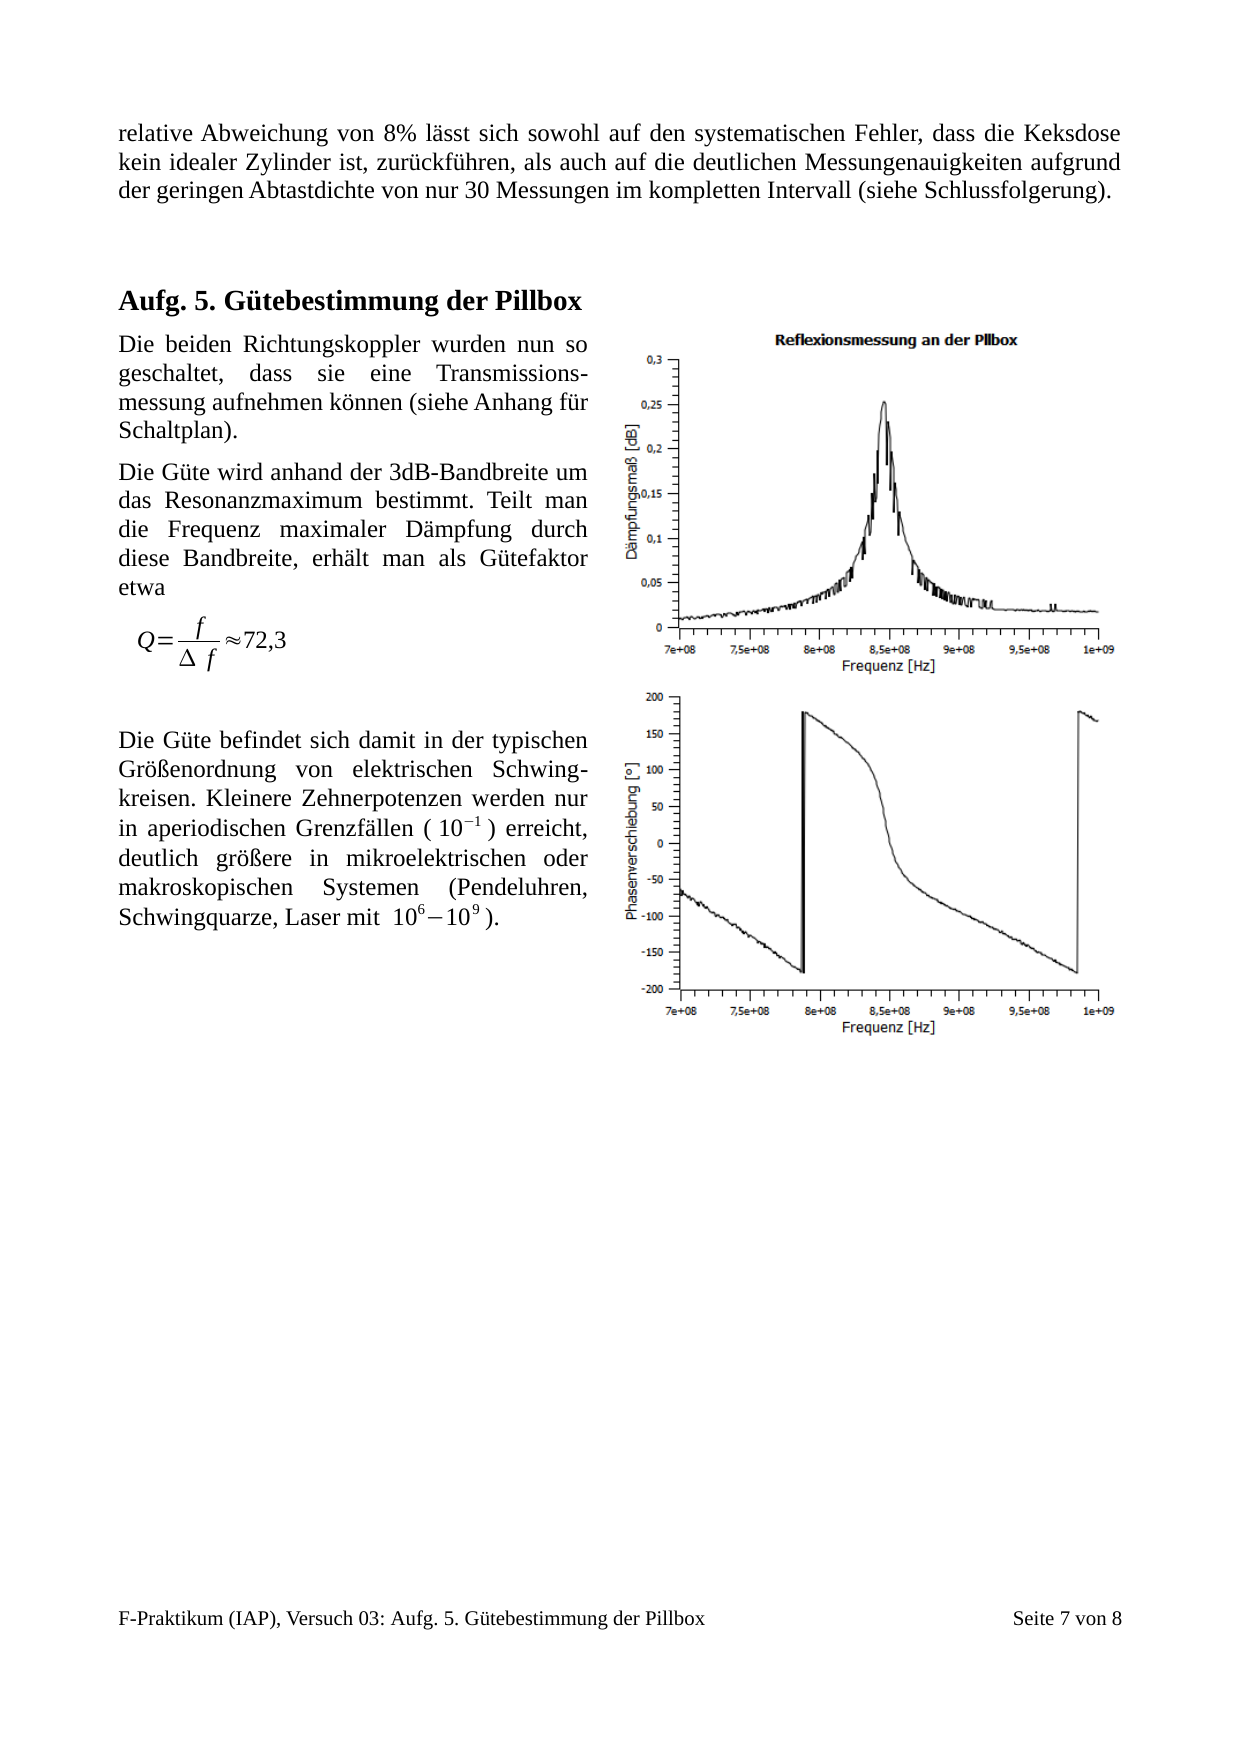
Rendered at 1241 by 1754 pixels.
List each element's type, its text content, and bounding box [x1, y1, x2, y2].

subtitle Aufg. 5. Gütebestimmung der Pillbox [118, 283, 1122, 317]
text relative Abweichung von 8% lässt sich sowohl auf den systematischen Fehler, dass die Keksdose kein idealer Zylinder ist, zurückführen, als auch auf die deutlichen Messungenauigkeiten aufgrund der geringen Abtastdichte von nur 30 Messungen im kompletten Intervall (siehe Schlussfolgerung). [118, 118, 1122, 204]
text Die Güte wird anhand der 3dB-Bandbreite um das Resonanzmaximum bestimmt. Teilt man die Frequenz maximaler Dämpfung durch diese Bandbreite, erhält man als Gütefaktor etwa [118, 457, 617, 600]
picture [617, 322, 1120, 1052]
text Die Güte befindet sich damit in der typischen Größenordnung von elektrischen Schwing­kreisen. Kleinere Zehnerpotenzen werden nur in aperiodischen Grenzfällen () erreicht, deutlich größere in mikroelektrischen oder makroskopischen Systemen (Pendeluhren, Schwingquarze, Laser mit ). [118, 726, 617, 932]
text Die beiden Richtungskoppler wurden nun so geschaltet, dass sie eine Transmissions­messung aufnehmen können (siehe Anhang für Schaltplan). [118, 329, 617, 444]
